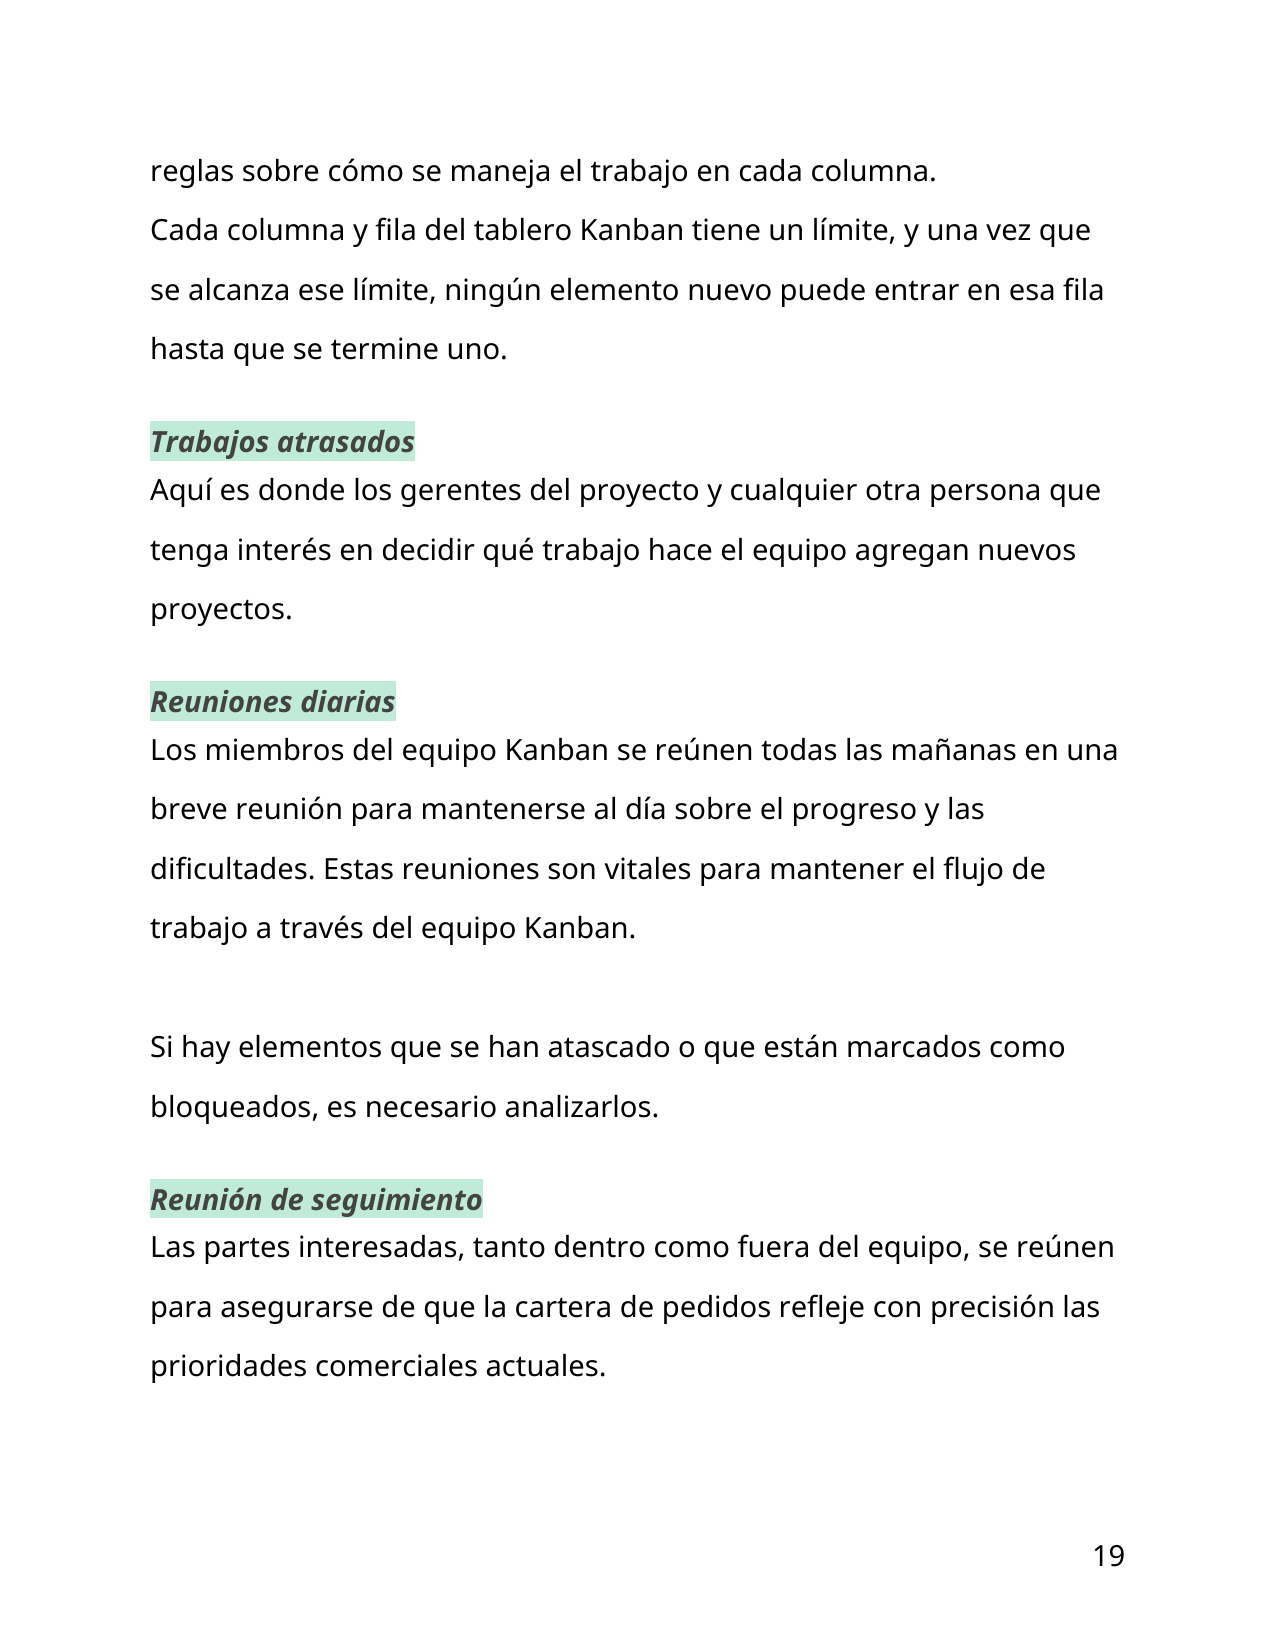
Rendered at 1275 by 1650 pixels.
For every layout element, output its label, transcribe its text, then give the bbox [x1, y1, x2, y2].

text reglas sobre cómo se maneja el trabajo en cada columna. [150, 150, 1125, 190]
subtitle Trabajos atrasados [415, 421, 1125, 461]
text Si hay elementos que se han atascado o que están marcados como bloqueados, es necesario analizarlos. [150, 1026, 1125, 1126]
subtitle Reuniones diarias [396, 681, 1125, 721]
text Las partes interesadas, tanto dentro como fuera del equipo, se reúnen para asegurarse de que la cartera de pedidos refleje con precisión las prioridades comerciales actuales. [150, 1227, 1125, 1385]
subtitle Reunión de seguimiento [483, 1179, 1125, 1218]
text Cada columna y fila del tablero Kanban tiene un límite, y una vez que se alcanza ese límite, ningún elemento nuevo puede entrar en esa fila hasta que se termine uno. [150, 209, 1125, 368]
text Los miembros del equipo Kanban se reúnen todas las mañanas en una breve reunión para mantenerse al día sobre el progreso y las dificultades. Estas reuniones son vitales para mantener el flujo de trabajo a través del equipo Kanban. [150, 729, 1125, 947]
text Aquí es donde los gerentes del proyecto y cualquier otra persona que tenga interés en decidir qué trabajo hace el equipo agregan nuevos proyectos. [150, 469, 1125, 628]
